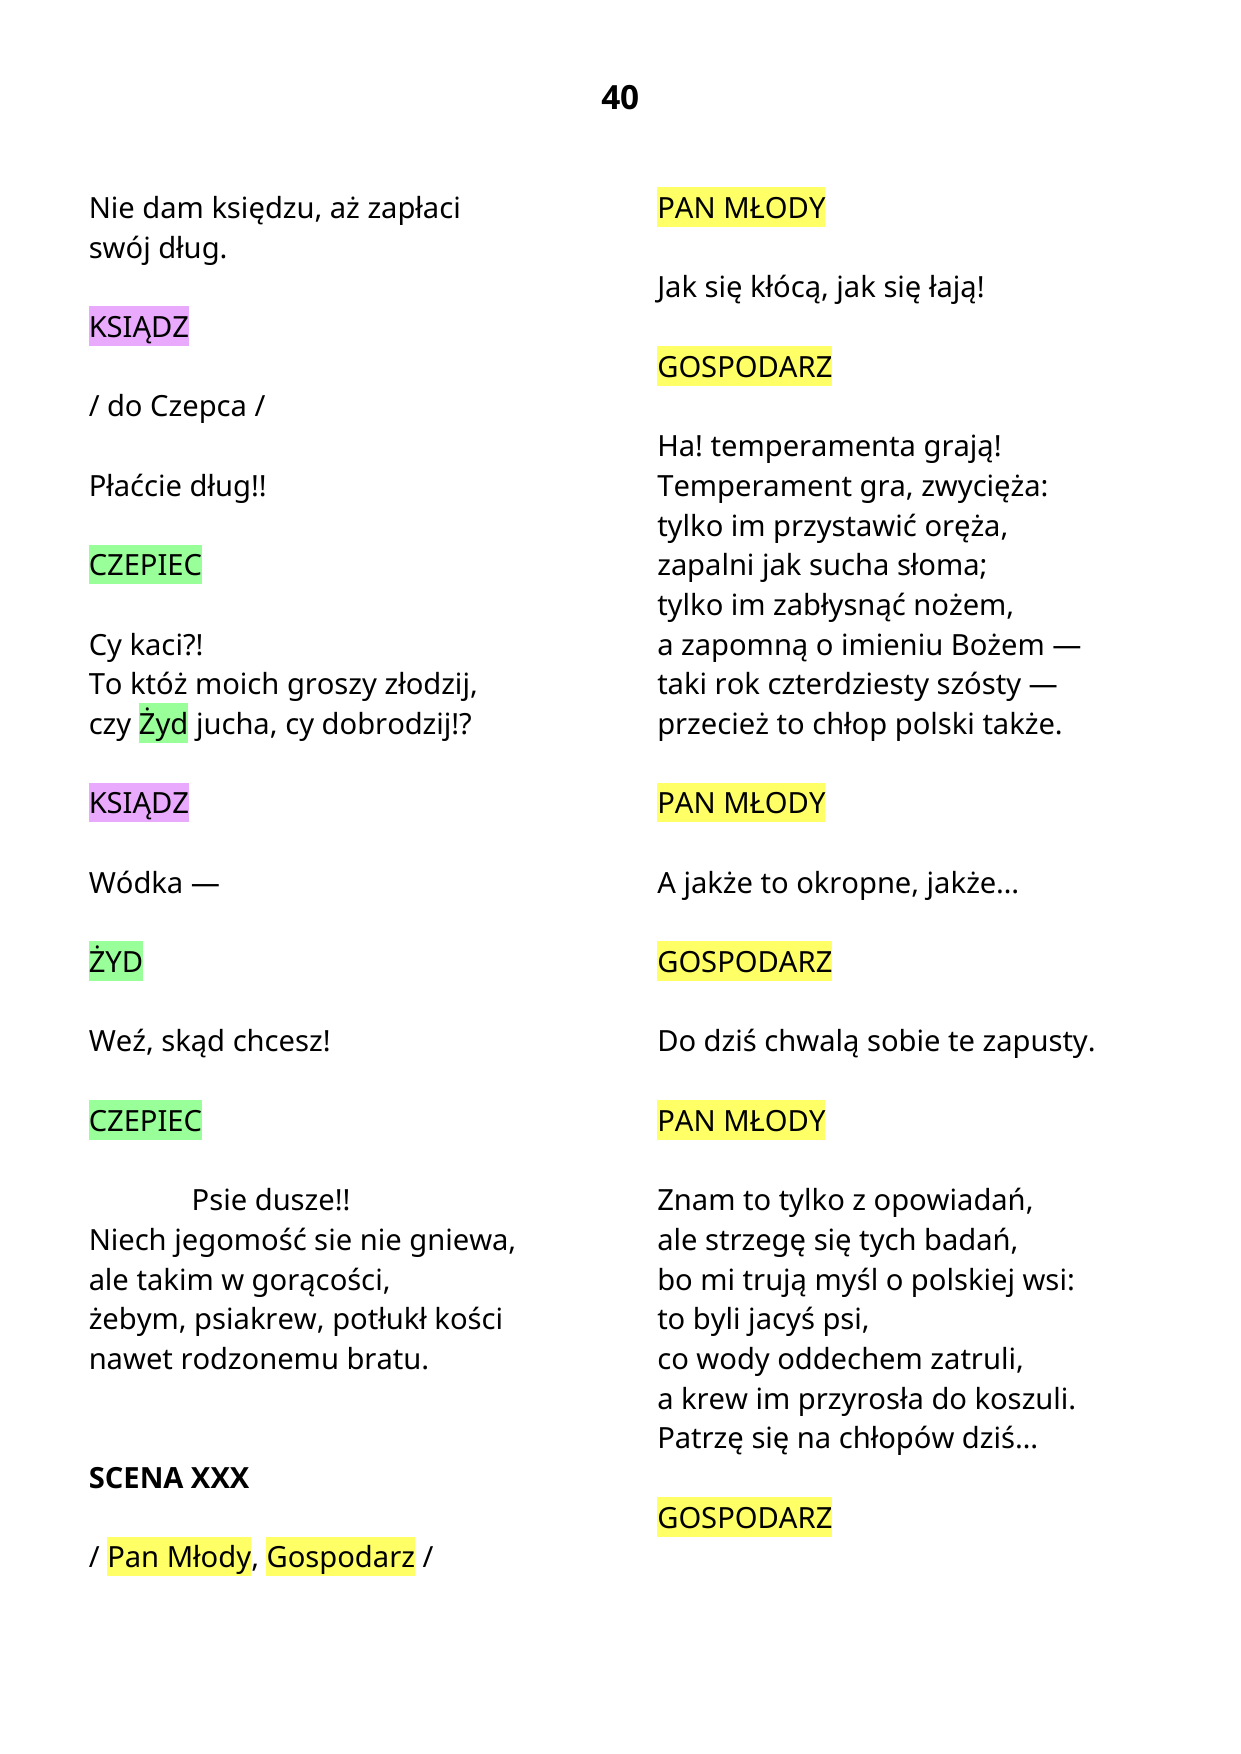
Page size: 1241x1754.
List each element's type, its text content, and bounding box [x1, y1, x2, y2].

text / do Czepca / [88, 386, 583, 425]
text a krew im przyrosła do koszuli. [657, 1378, 1152, 1418]
text ale takim w gorącości, [88, 1259, 583, 1298]
text A jakże to okropne, jakże… [657, 862, 1152, 902]
text PAN MŁODY [657, 187, 1152, 227]
text Patrzę się na chłopów dziś… [657, 1418, 1152, 1457]
text Weź, skąd chcesz! [88, 1021, 583, 1060]
text CZEPIEC [88, 1100, 583, 1140]
text Wódka — [88, 862, 583, 902]
text Jak się kłócą, jak się łają! [657, 267, 1152, 306]
text nawet rodzonemu bratu. [88, 1338, 583, 1378]
text KSIĄDZ [88, 306, 583, 346]
text Temperament gra, zwycięża: [657, 465, 1152, 505]
text Niech jegomość sie nie gniewa, [88, 1219, 583, 1259]
text zapalni jak sucha słoma; [657, 544, 1152, 584]
text CZEPIEC [88, 544, 583, 584]
text ŻYD [88, 941, 583, 981]
text KSIĄDZ [88, 783, 583, 822]
text taki rok czterdziesty szósty — [657, 663, 1152, 703]
text Nie dam księdzu, aż zapłaci [88, 187, 583, 227]
text Do dziś chwalą sobie te zapusty. [657, 1021, 1152, 1060]
text Znam to tylko z opowiadań, [657, 1179, 1152, 1219]
text a zapomną o imieniu Bożem — [657, 624, 1152, 663]
text to byli jacyś psi, [657, 1298, 1152, 1338]
text Płaćcie dług!! [88, 465, 583, 505]
text Ha! temperamenta grają! [657, 425, 1152, 465]
text GOSPODARZ [657, 1497, 1152, 1537]
text tylko im zabłysnąć nożem, [657, 584, 1152, 624]
text Cy kaci?! [88, 624, 583, 663]
text tylko im przystawić oręża, [657, 505, 1152, 544]
text czy Żyd jucha, cy dobrodzij!? [88, 703, 583, 743]
text PAN MŁODY [657, 1100, 1152, 1140]
text / Pan Młody, Gospodarz / [88, 1537, 583, 1576]
text GOSPODARZ [657, 346, 1152, 386]
text swój dług. [88, 227, 583, 267]
text To któż moich groszy złodzij, [88, 663, 583, 703]
text PAN MŁODY [657, 783, 1152, 822]
text żebym, psiakrew, potłukł kości [88, 1298, 583, 1338]
text SCENA XXX [88, 1457, 583, 1497]
text GOSPODARZ [657, 941, 1152, 981]
text co wody oddechem zatruli, [657, 1338, 1152, 1378]
text Psie dusze!! [88, 1179, 583, 1219]
text bo mi trują myśl o polskiej wsi: [657, 1259, 1152, 1298]
text przecież to chłop polski także. [657, 703, 1152, 743]
text ale strzegę się tych badań, [657, 1219, 1152, 1259]
